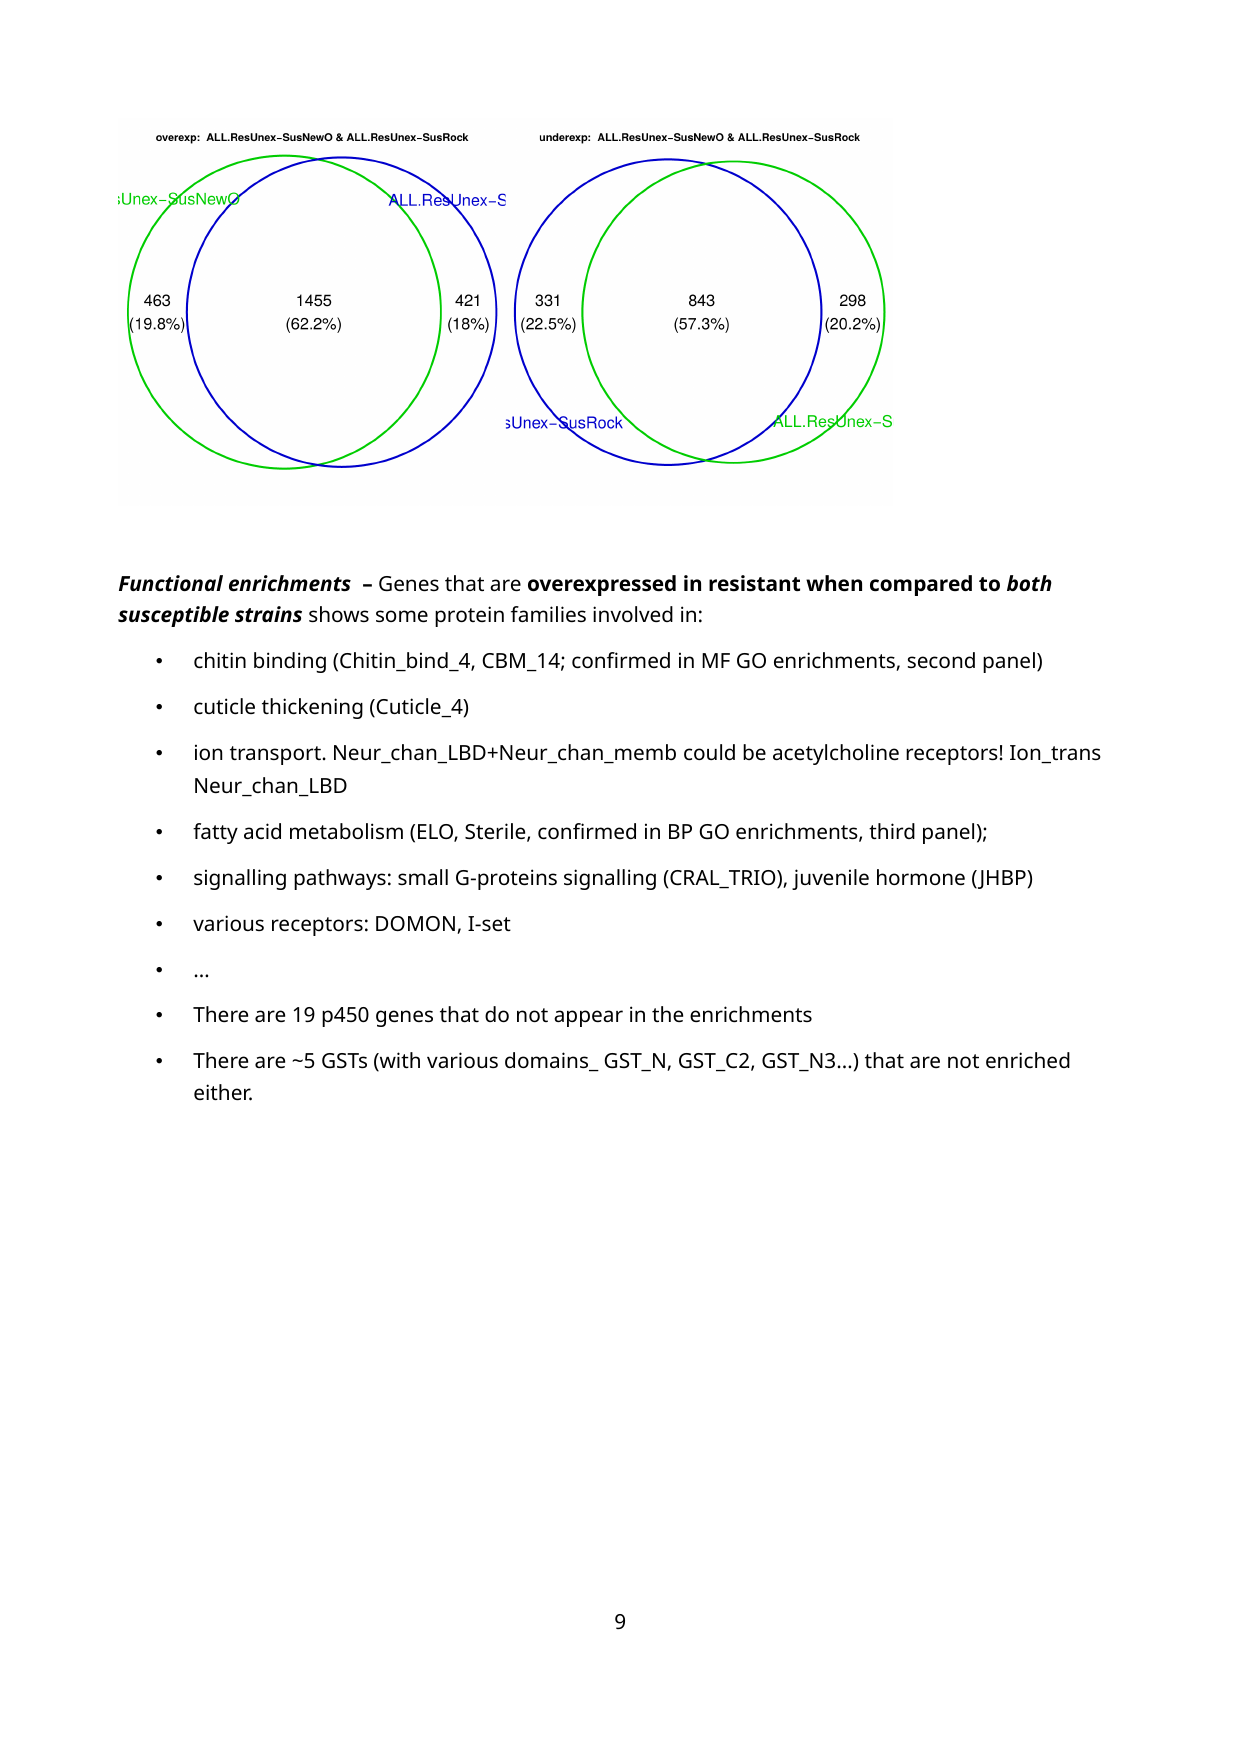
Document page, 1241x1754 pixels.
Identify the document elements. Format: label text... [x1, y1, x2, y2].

list … [156, 955, 1122, 983]
list There are ~5 GSTs (with various domains_ GST_N, GST_C2, GST_N3…) that are not enriched either. [156, 1046, 1122, 1106]
text Functional enrichments – Genes that are overexpressed in resistant when compared to both susceptible strains shows some protein families involved in: [118, 569, 1122, 629]
list ion transport. Neur_chan_LBD+Neur_chan_memb﻿ could be acetylcholine receptors! Ion_trans Neur_chan_LBD [156, 738, 1122, 800]
list There are 19 p450 genes that do not appear in the enrichments [156, 1001, 1122, 1029]
list fatty acid metabolism (ELO, Sterile, confirmed in BP GO enrichments, third panel); [156, 817, 1122, 846]
list chitin binding (Chitin_bind_4, CBM_14; confirmed in MF GO enrichments, second panel) [156, 646, 1122, 674]
list various receptors: DOMON, I-set [156, 909, 1122, 937]
picture [118, 118, 894, 506]
list signalling pathways: small G-proteins signalling (CRAL_TRIO), juvenile hormone (JHBP) [156, 863, 1122, 891]
list cuticle thickening (Cuticle_4) [156, 692, 1122, 720]
